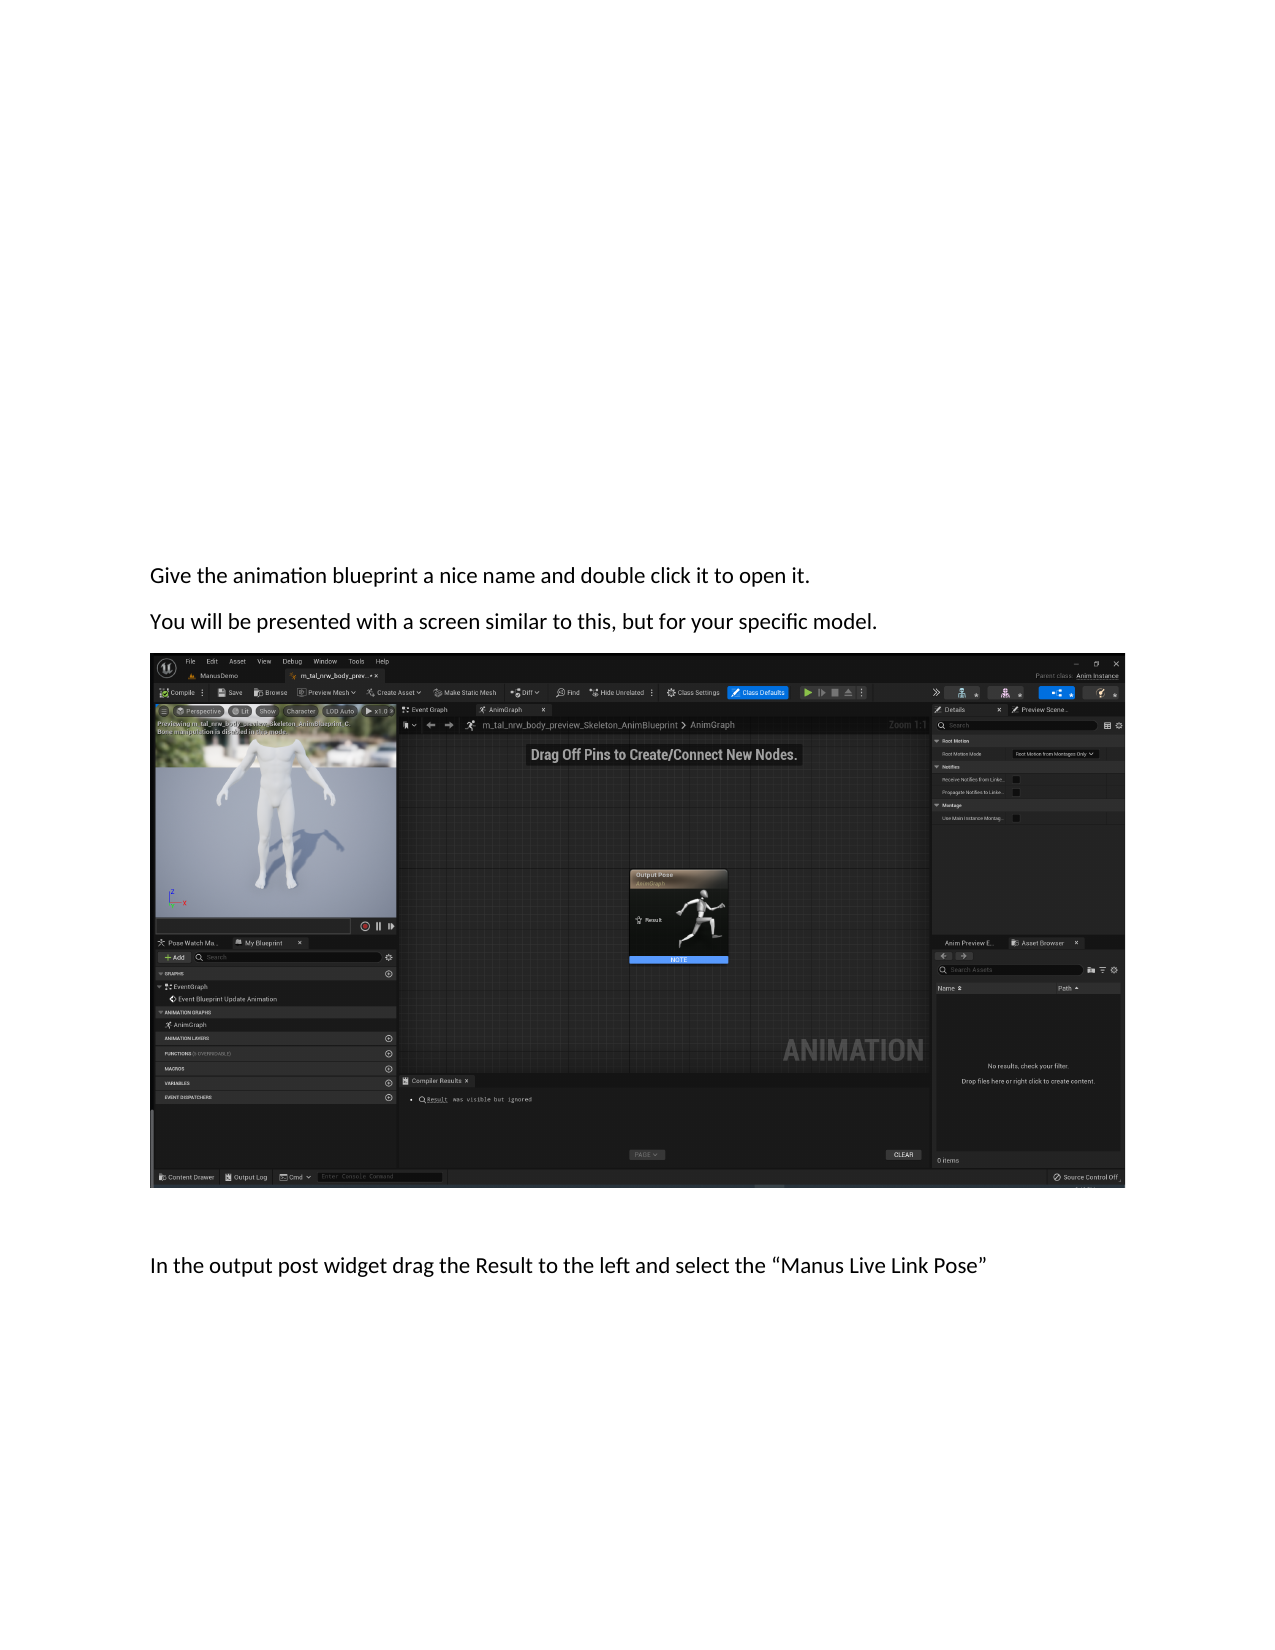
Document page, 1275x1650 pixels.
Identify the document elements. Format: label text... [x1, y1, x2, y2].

text Give the animation blueprint a nice name and double click it to open it. [150, 562, 1125, 589]
text You will be presented with a screen similar to this, but for your specific model. [150, 607, 1125, 635]
text In the output post widget drag the Result to the left and select the “Manus Live Link Pose” [150, 1251, 1125, 1279]
